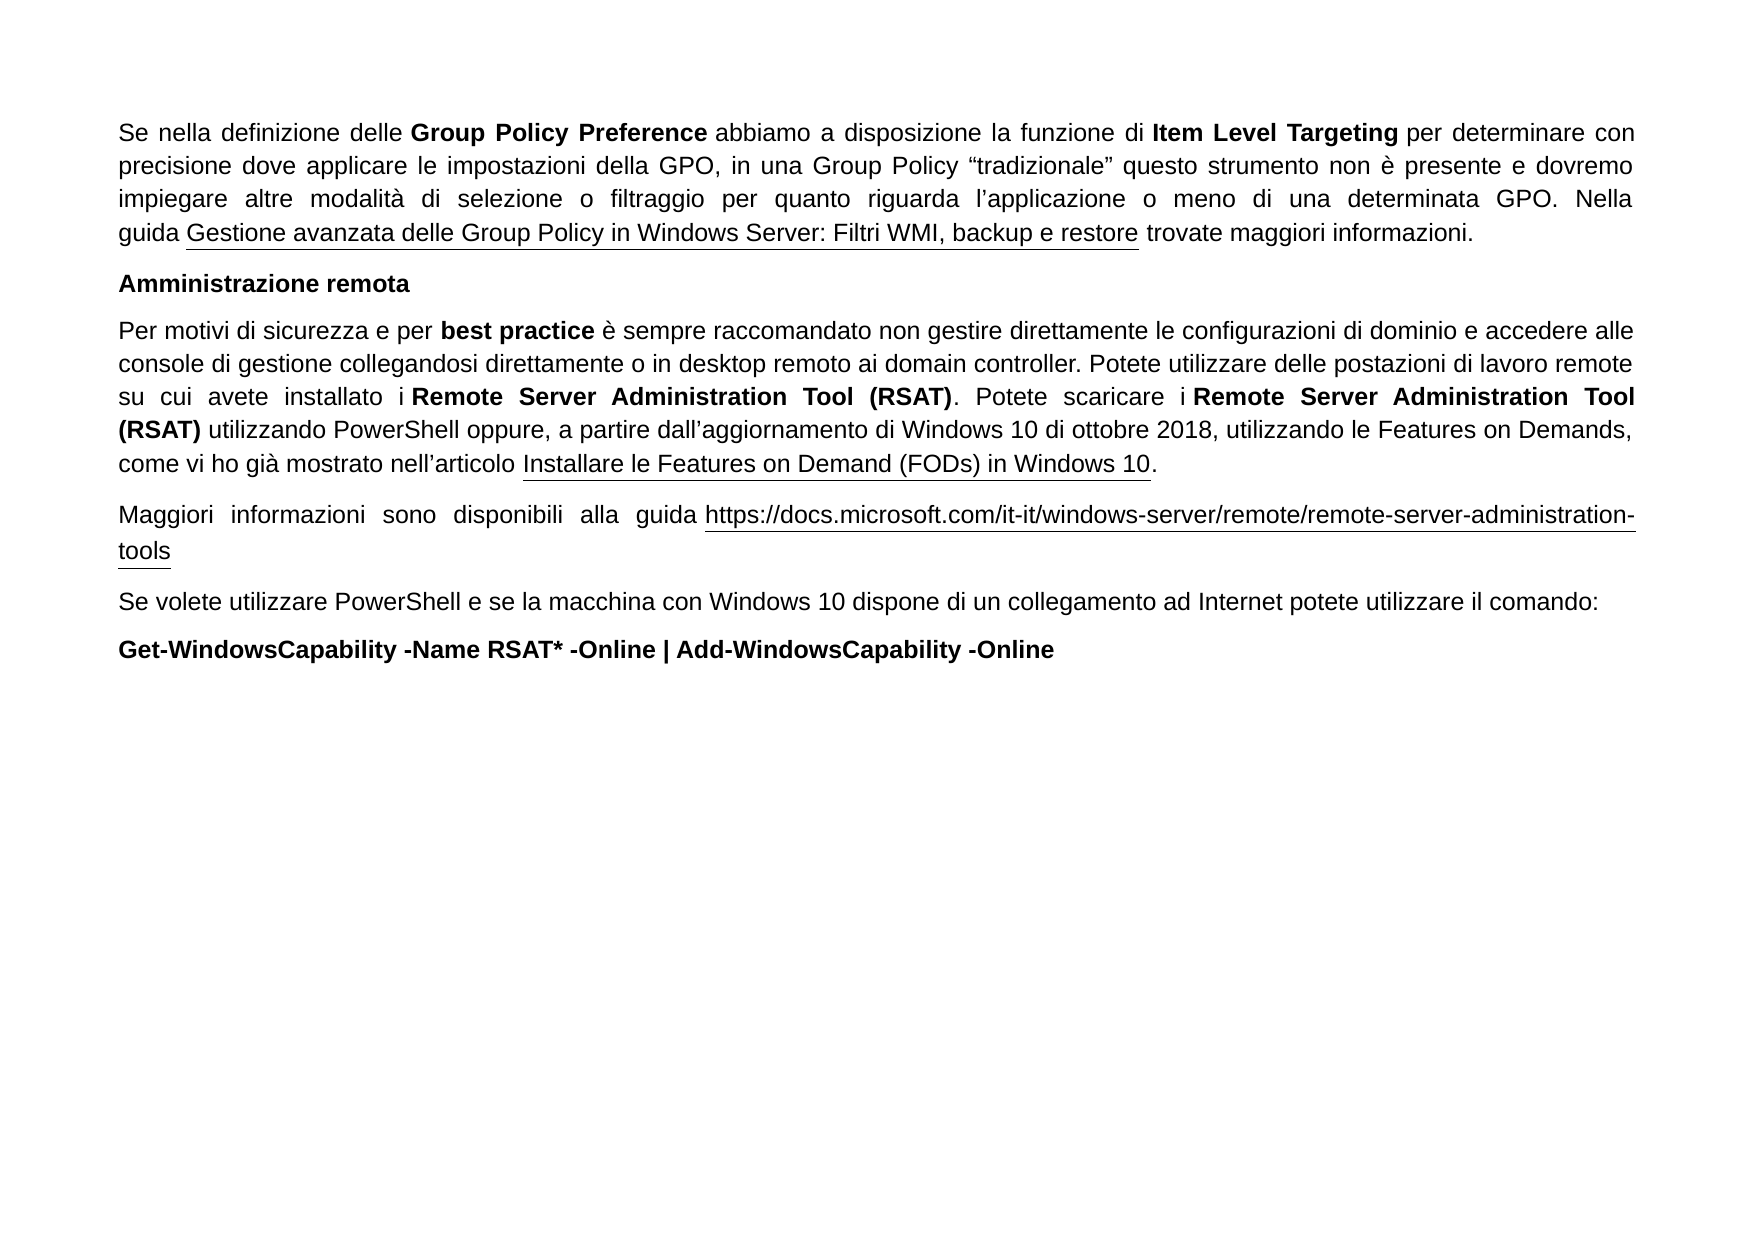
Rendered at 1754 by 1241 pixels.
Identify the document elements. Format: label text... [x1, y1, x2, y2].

text Amministrazione remota [118, 269, 1636, 297]
text Get-WindowsCapability -Name RSAT* -Online | Add-WindowsCapability -Online [118, 635, 1636, 664]
text Per motivi di sicurezza e per best practice è sempre raccomandato non gestire direttamente le configurazioni di dominio e accedere alle console di gestione collegandosi direttamente o in desktop remoto ai domain controller. Potete utilizzare delle postazioni di lavoro remote su cui avete installato i Remote Server Administration Tool (RSAT). Potete scaricare i Remote Server Administration Tool (RSAT) utilizzando PowerShell oppure, a partire dall’aggiornamento di Windows 10 di ottobre 2018, utilizzando le Features on Demands, come vi ho già mostrato nell’articolo Installare le Features on Demand (FODs) in Windows 10. [118, 316, 1636, 481]
text Maggiori informazioni sono disponibili alla guida https://docs.microsoft.com/it-it/windows-server/remote/remote-server-administration-tools [118, 500, 1636, 568]
text Se nella definizione delle Group Policy Preference abbiamo a disposizione la funzione di Item Level Targeting per determinare con precisione dove applicare le impostazioni della GPO, in una Group Policy “tradizionale” questo strumento non è presente e dovremo impiegare altre modalità di selezione o filtraggio per quanto riguarda l’applicazione o meno di una determinata GPO. Nella guida Gestione avanzata delle Group Policy in Windows Server: Filtri WMI, backup e restore trovate maggiori informazioni. [118, 118, 1636, 249]
text Se volete utilizzare PowerShell e se la macchina con Windows 10 dispone di un collegamento ad Internet potete utilizzare il comando: [118, 587, 1636, 616]
